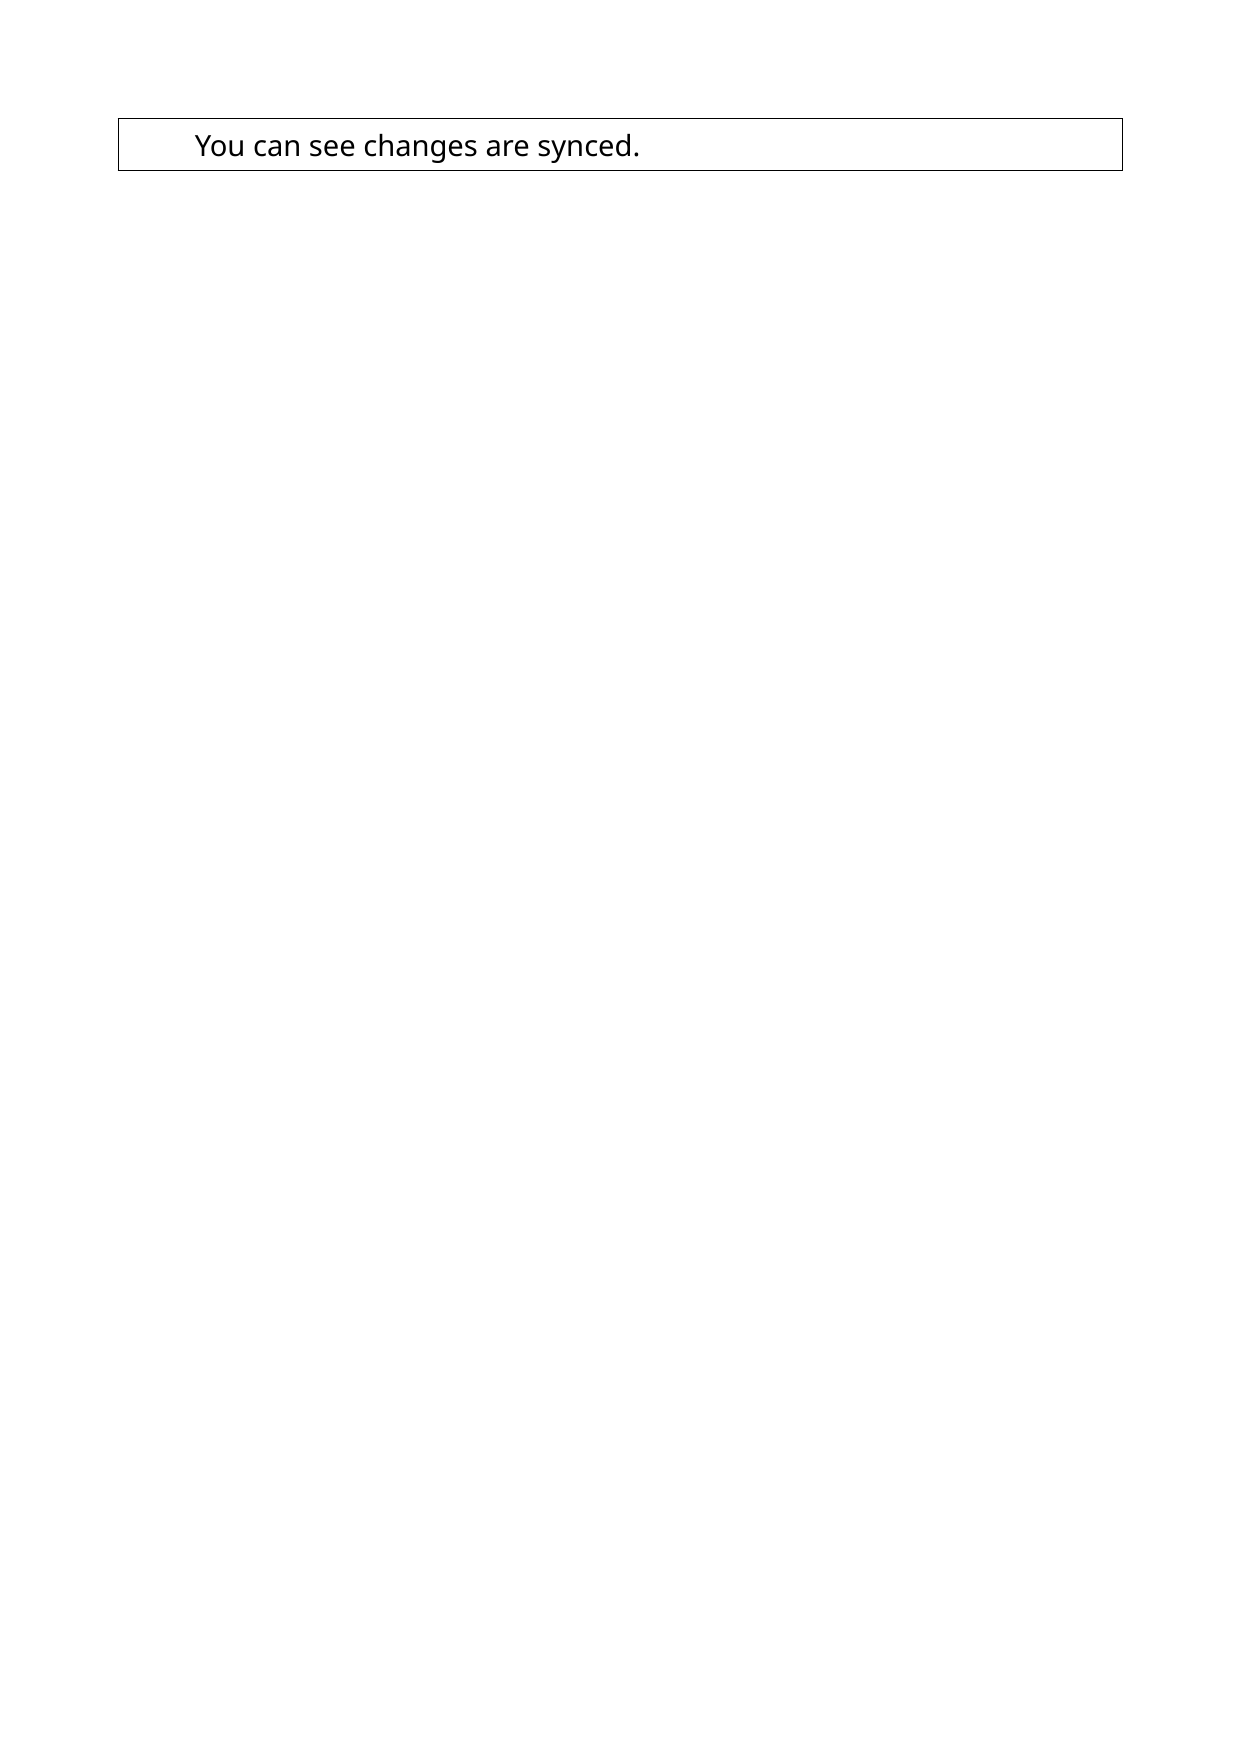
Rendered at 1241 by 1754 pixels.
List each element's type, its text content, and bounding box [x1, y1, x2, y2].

table_cell You can see changes are synced. [189, 119, 1122, 170]
table_cell [119, 119, 189, 170]
